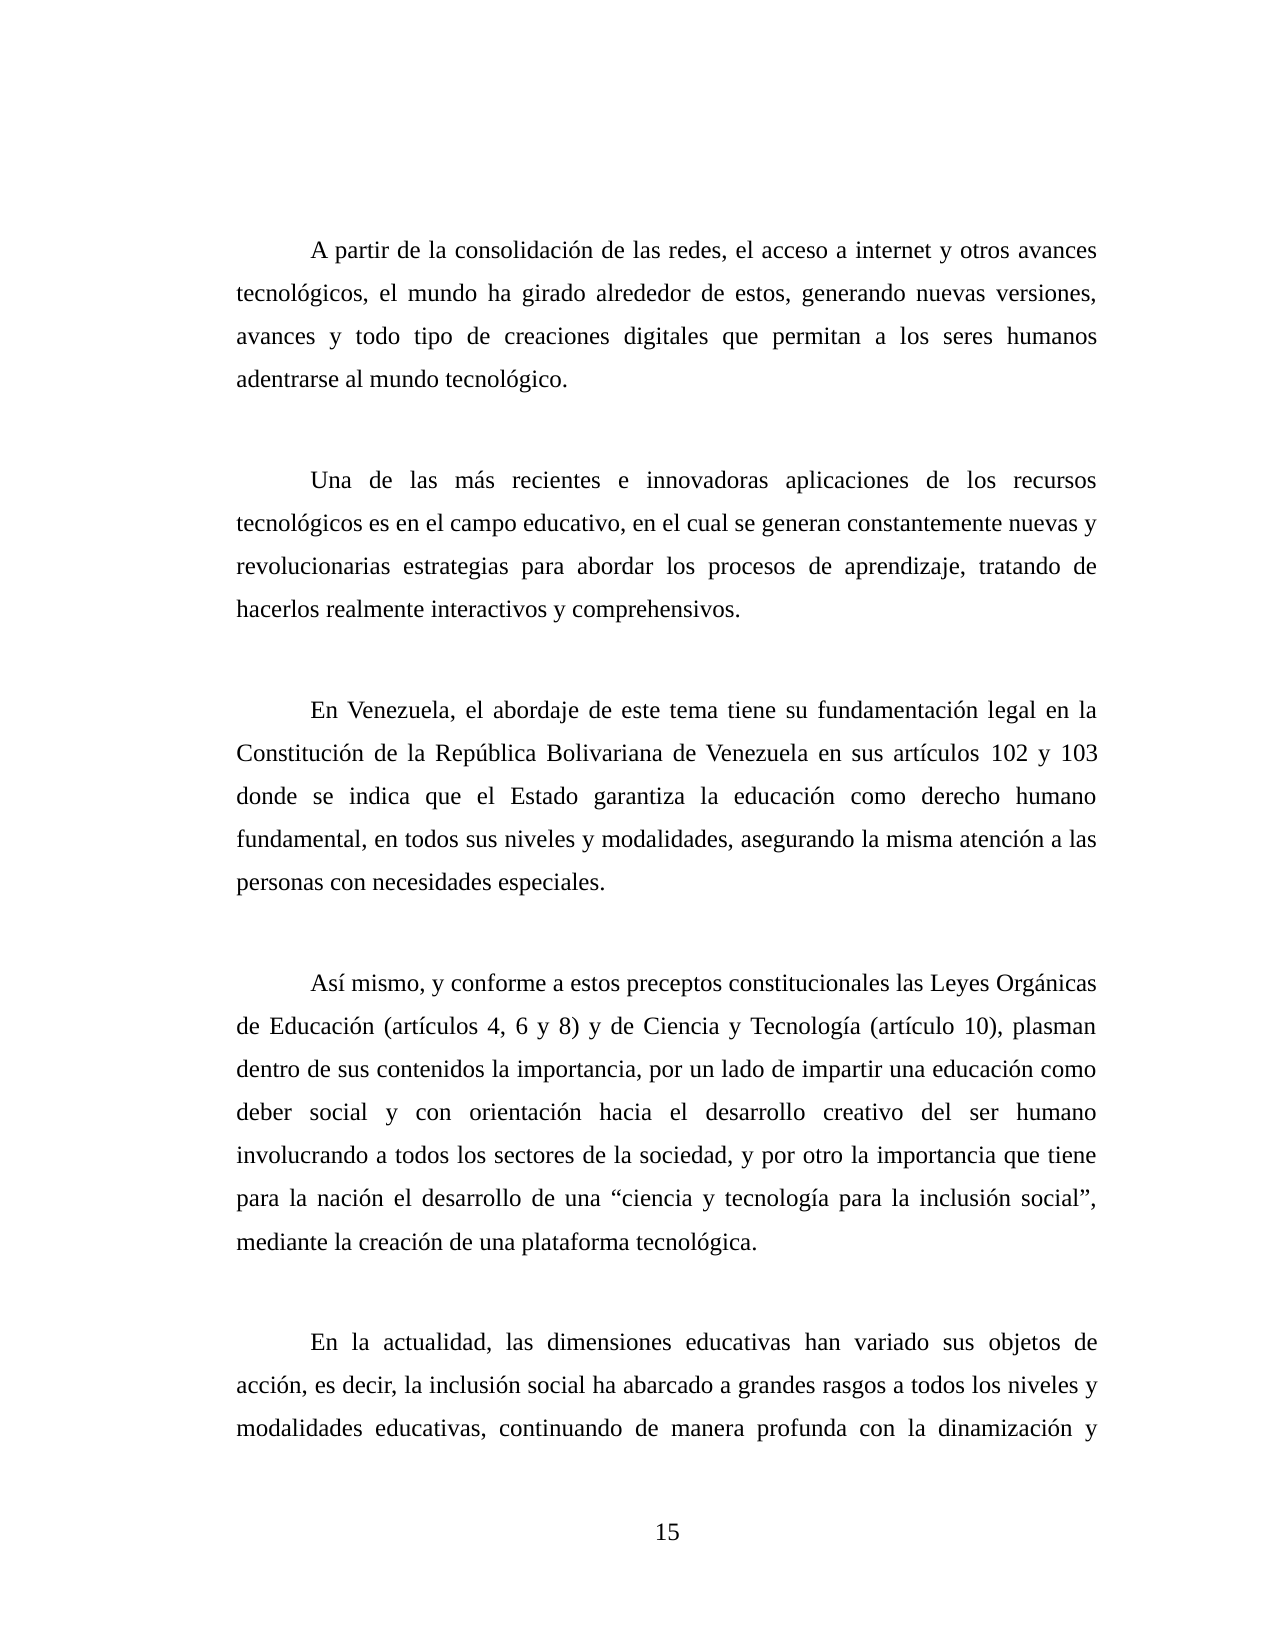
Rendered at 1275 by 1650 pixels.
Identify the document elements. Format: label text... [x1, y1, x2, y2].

text Así mismo, y conforme a estos preceptos constitucionales las Leyes Orgánicas de Educación (artículos 4, 6 y 8) y de Ciencia y Tecnología (artículo 10), plasman dentro de sus contenidos la importancia, por un lado de impartir una educación como deber social y con orientación hacia el desarrollo creativo del ser humano involucrando a todos los sectores de la sociedad, y por otro la importancia que tiene para la nación el desarrollo de una “ciencia y tecnología para la inclusión social”, mediante la creación de una plataforma tecnológica. [236, 968, 1098, 1255]
text A partir de la consolidación de las redes, el acceso a internet y otros avances tecnológicos, el mundo ha girado alrededor de estos, generando nuevas versiones, avances y todo tipo de creaciones digitales que permitan a los seres humanos adentrarse al mundo tecnológico. [236, 235, 1098, 393]
text En Venezuela, el abordaje de este tema tiene su fundamentación legal en la Constitución de la República Bolivariana de Venezuela en sus artículos 102 y 103 donde se indica que el Estado garantiza la educación como derecho humano fundamental, en todos sus niveles y modalidades, asegurando la misma atención a las personas con necesidades especiales. [236, 695, 1098, 896]
text Una de las más recientes e innovadoras aplicaciones de los recursos tecnológicos es en el campo educativo, en el cual se generan constantemente nuevas y revolucionarias estrategias para abordar los procesos de aprendizaje, tratando de hacerlos realmente interactivos y comprehensivos. [236, 465, 1098, 623]
text En la actualidad, las dimensiones educativas han variado sus objetos de acción, es decir, la inclusión social ha abarcado a grandes rasgos a todos los niveles y modalidades educativas, continuando de manera profunda con la dinamización y [236, 1327, 1098, 1442]
